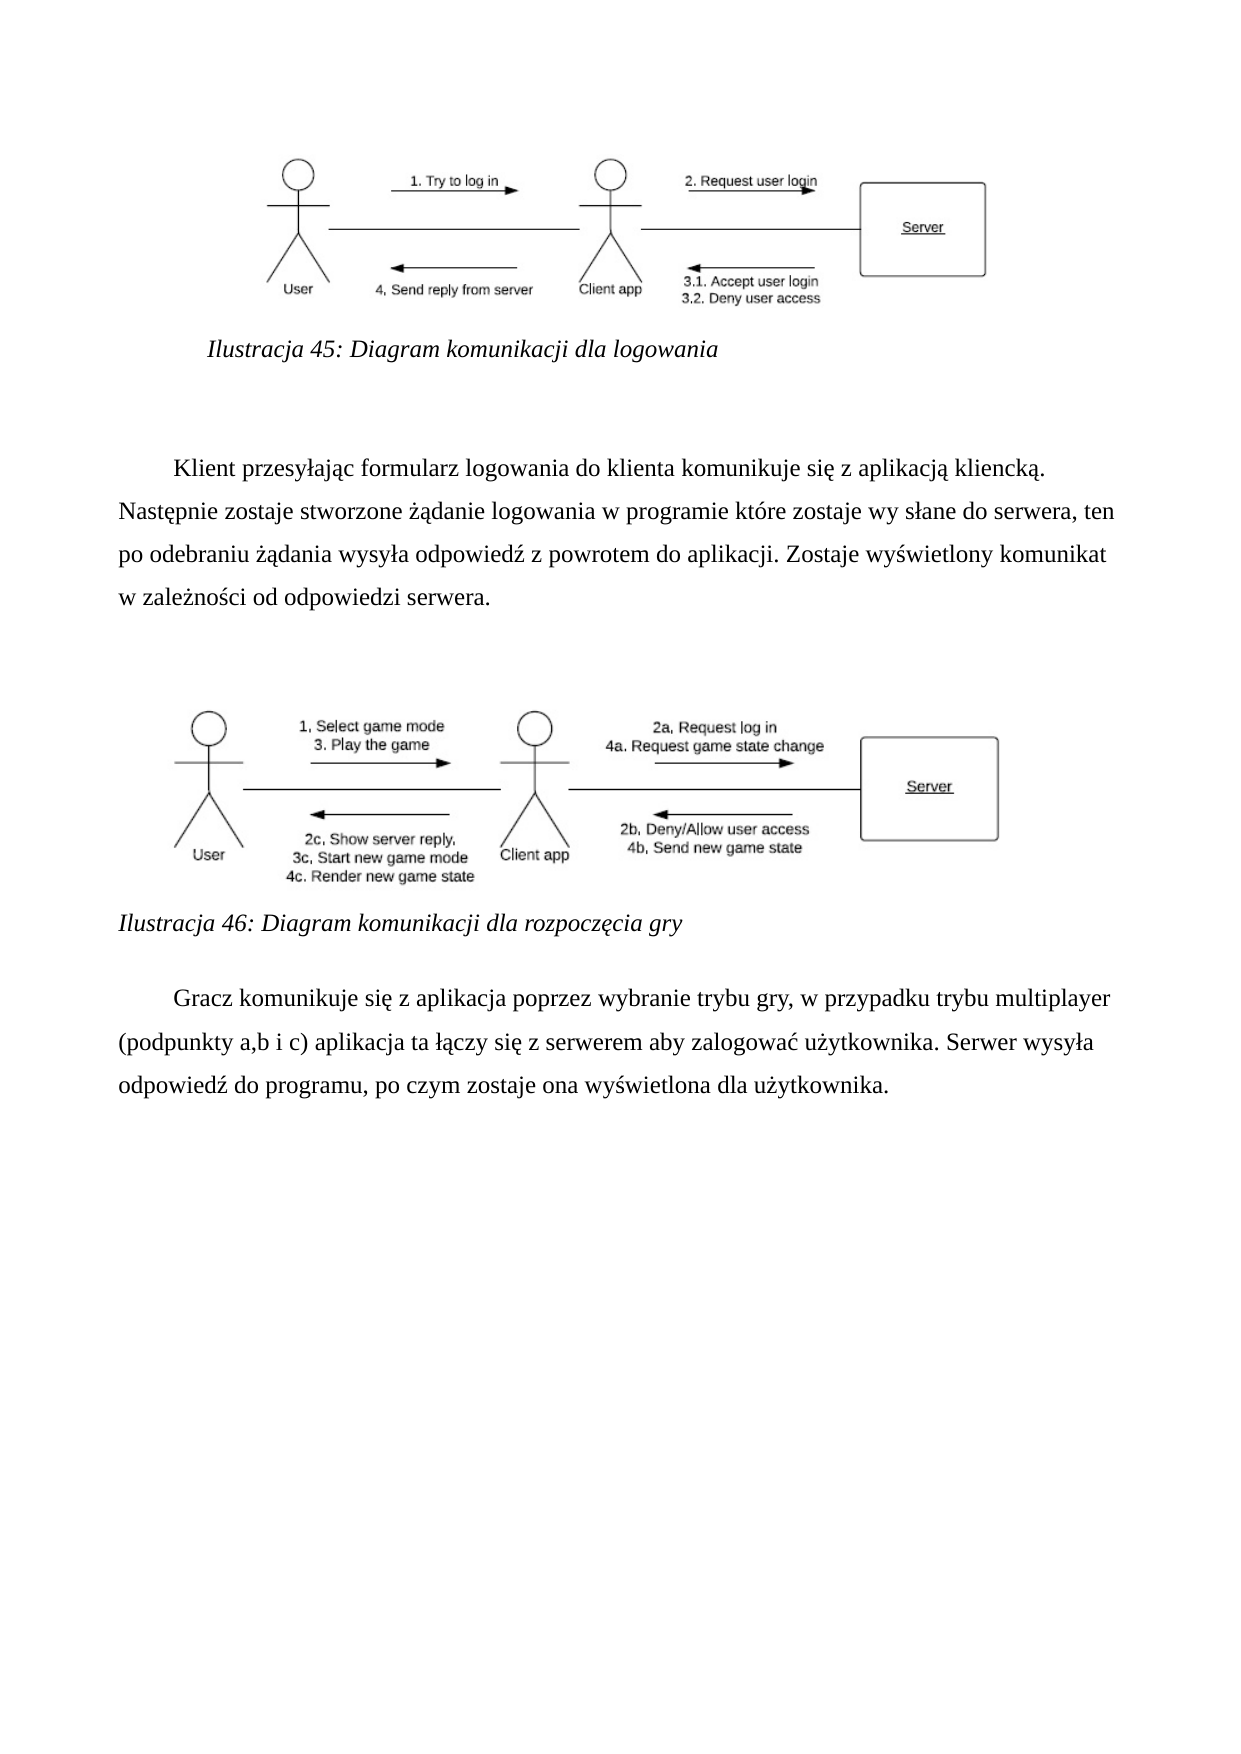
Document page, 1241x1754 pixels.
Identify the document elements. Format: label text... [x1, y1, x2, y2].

picture [118, 680, 1038, 908]
text Gracz komunikuje się z aplikacja poprzez wybranie trybu gry, w przypadku trybu multiplayer (podpunkty a,b i c) aplikacja ta łączy się z serwerem aby zalogować użytkownika. Serwer wysyła odpowiedź do programu, po czym zostaje ona wyświetlona dla użytkownika. [118, 983, 1122, 1098]
picture [206, 118, 1034, 334]
text Ilustracja 46: Diagram komunikacji dla rozpoczęcia gry [118, 908, 1037, 937]
text Ilustracja 45: Diagram komunikacji dla logowania [207, 334, 1033, 363]
text Klient przesyłając formularz logowania do klienta komunikuje się z aplikacją kliencką. Następnie zostaje stworzone żądanie logowania w programie które zostaje wy słane do serwera, ten po odebraniu żądania wysyła odpowiedź z powrotem do aplikacji. Zostaje wyświetlony komunikat w zależności od odpowiedzi serwera. [118, 453, 1122, 611]
